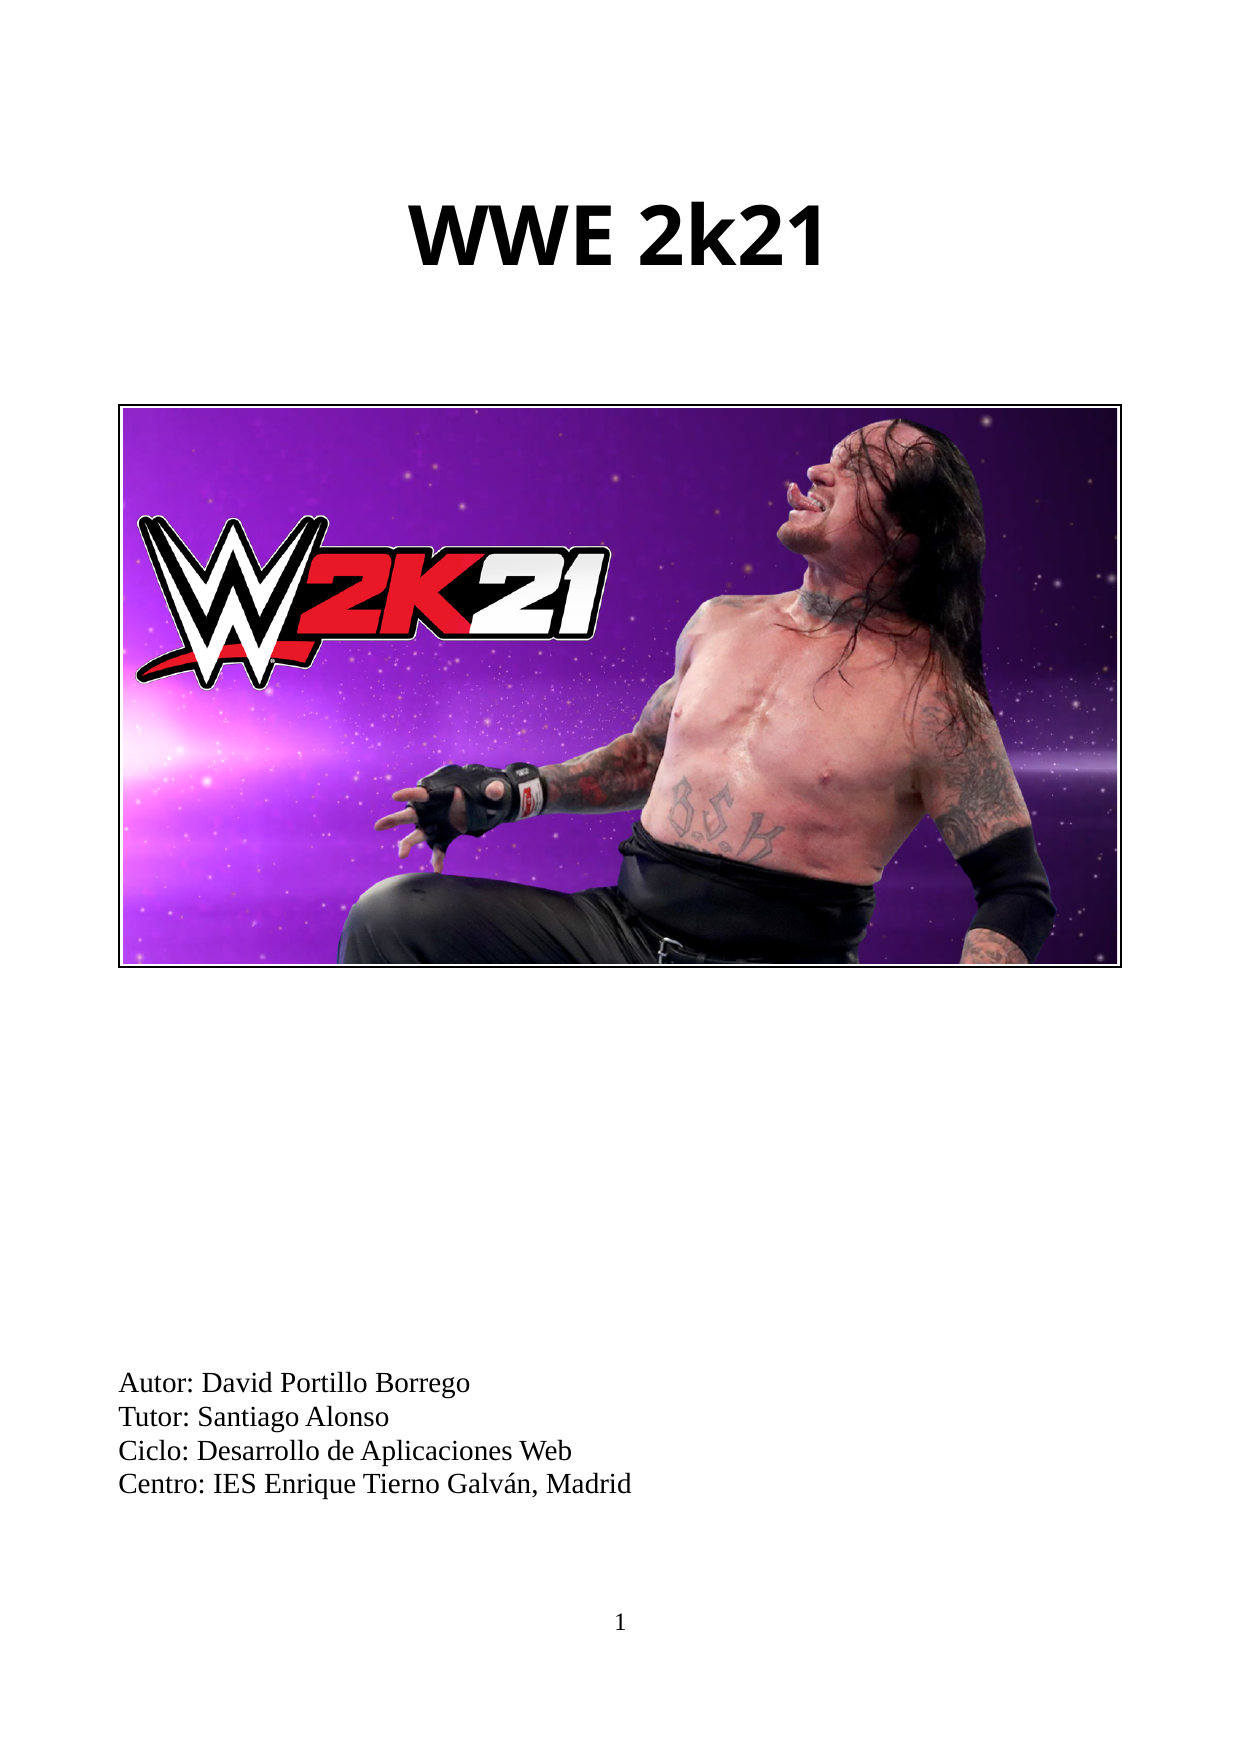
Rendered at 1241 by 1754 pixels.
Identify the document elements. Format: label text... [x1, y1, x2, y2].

text Tutor: Santiago Alonso [118, 1399, 1122, 1433]
text Centro: IES Enrique Tierno Galván, Madrid [118, 1466, 1122, 1500]
picture [123, 408, 1118, 964]
text Ciclo: Desarrollo de Aplicaciones Web [118, 1433, 1122, 1466]
text Autor: David Portillo Borrego [118, 1366, 1122, 1399]
text WWE 2k21 [118, 176, 1122, 290]
